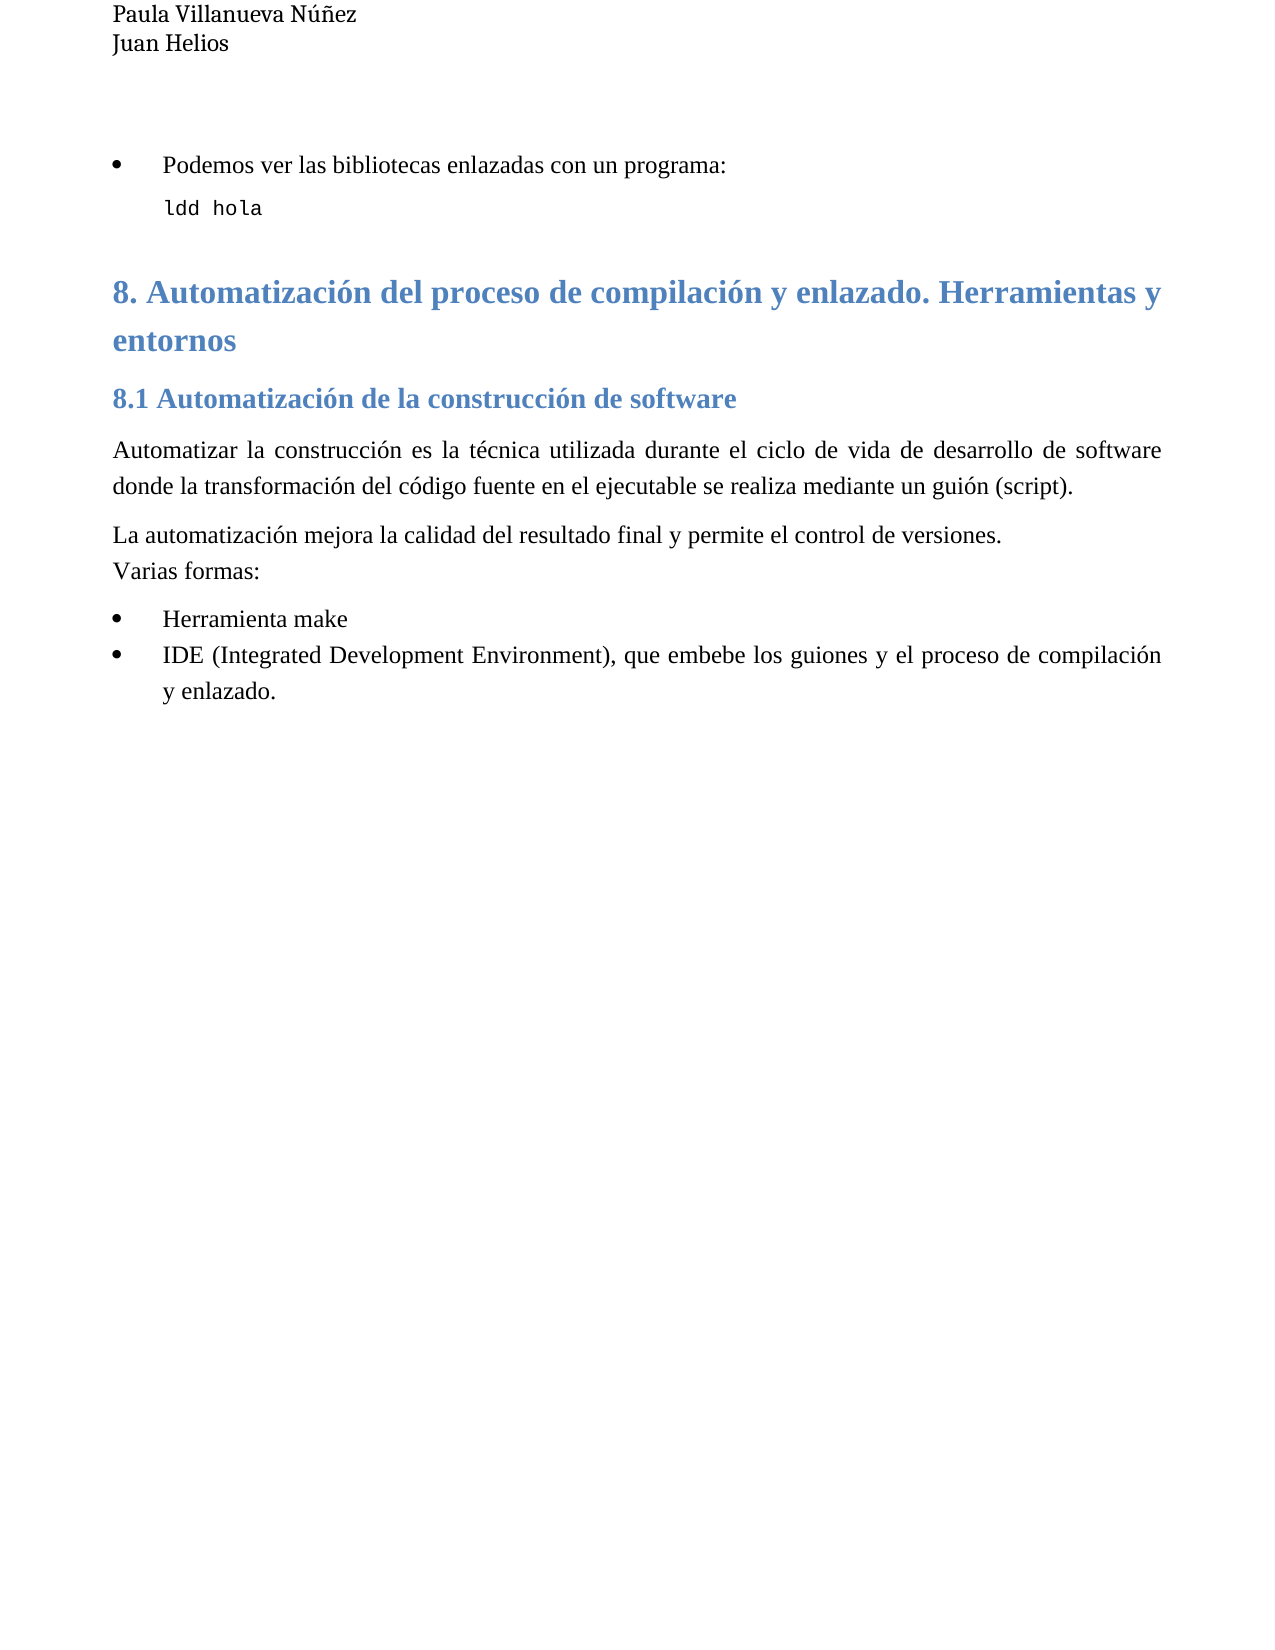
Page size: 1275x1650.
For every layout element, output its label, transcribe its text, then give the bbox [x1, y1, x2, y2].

text Varias formas: [112, 556, 1162, 584]
list IDE (Integrated Development Environment), que embebe los guiones y el proceso de compilación y enlazado. [112, 640, 1162, 705]
list ldd hola [112, 198, 1162, 222]
text La automatización mejora la calidad del resultado final y permite el control de versiones. [112, 520, 1162, 549]
subtitle 8. Automatización del proceso de compilación y enlazado. Herramientas y entornos [112, 273, 1162, 359]
text Automatizar la construcción es la técnica utilizada durante el ciclo de vida de desarrollo de software donde la transformación del código fuente en el ejecutable se realiza mediante un guión (script). [112, 436, 1162, 500]
subtitle 8.1 Automatización de la construcción de software [112, 381, 1162, 415]
list Herramienta make [112, 604, 1162, 633]
list Podemos ver las bibliotecas enlazadas con un programa: [112, 150, 1162, 179]
